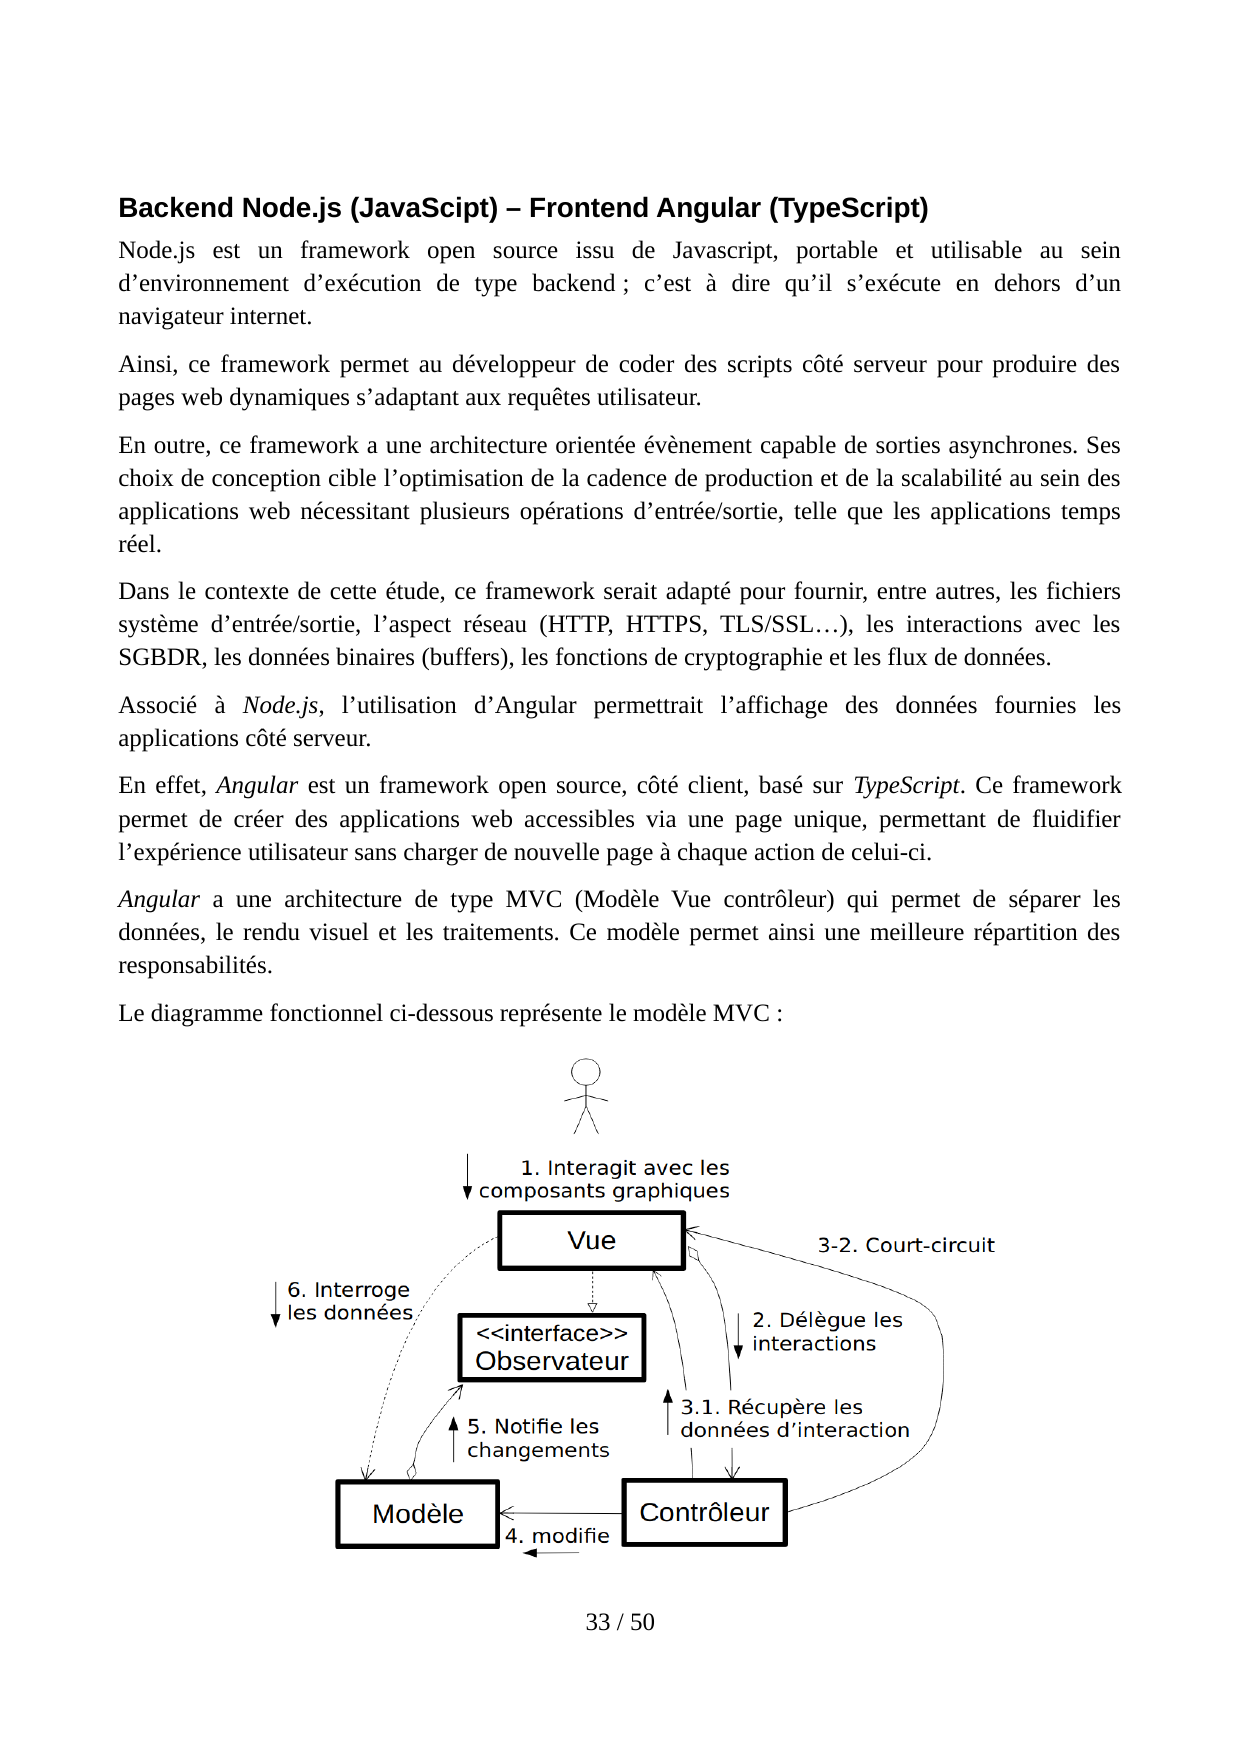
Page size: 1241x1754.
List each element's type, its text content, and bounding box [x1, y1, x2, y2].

picture [237, 1045, 1003, 1572]
text Ainsi, ce framework permet au développeur de coder des scripts côté serveur pour produire des pages web dynamiques s’adaptant aux requêtes utilisateur. [118, 349, 1122, 411]
text Node.js est un framework open source issu de Javascript, portable et utilisable au sein d’environnement d’exécution de type backend ; c’est à dire qu’il s’exécute en dehors d’un navigateur internet. [118, 235, 1122, 330]
subtitle Backend Node.js (JavaScipt) – Frontend Angular (TypeScript) [118, 191, 1122, 223]
text Le diagramme fonctionnel ci-dessous représente le modèle MVC : [118, 998, 1122, 1027]
text En effet, Angular est un framework open source, côté client, basé sur TypeScript. Ce framework permet de créer des applications web accessibles via une page unique, permettant de fluidifier l’expérience utilisateur sans charger de nouvelle page à chaque action de celui-ci. [118, 771, 1122, 865]
text Dans le contexte de cette étude, ce framework serait adapté pour fournir, entre autres, les fichiers système d’entrée/sortie, l’aspect réseau (HTTP, HTTPS, TLS/SSL…), les interactions avec les SGBDR, les données binaires (buffers), les fonctions de cryptographie et les flux de données. [118, 576, 1122, 671]
text Angular a une architecture de type MVC (Modèle Vue contrôleur) qui permet de séparer les données, le rendu visuel et les traitements. Ce modèle permet ainsi une meilleure répartition des responsabilités. [118, 884, 1122, 979]
text Associé à Node.js, l’utilisation d’Angular permettrait l’affichage des données fournies les applications côté serveur. [118, 690, 1122, 752]
text En outre, ce framework a une architecture orientée évènement capable de sorties asynchrones. Ses choix de conception cible l’optimisation de la cadence de production et de la scalabilité au sein des applications web nécessitant plusieurs opérations d’entrée/sortie, telle que les applications temps réel. [118, 430, 1122, 557]
